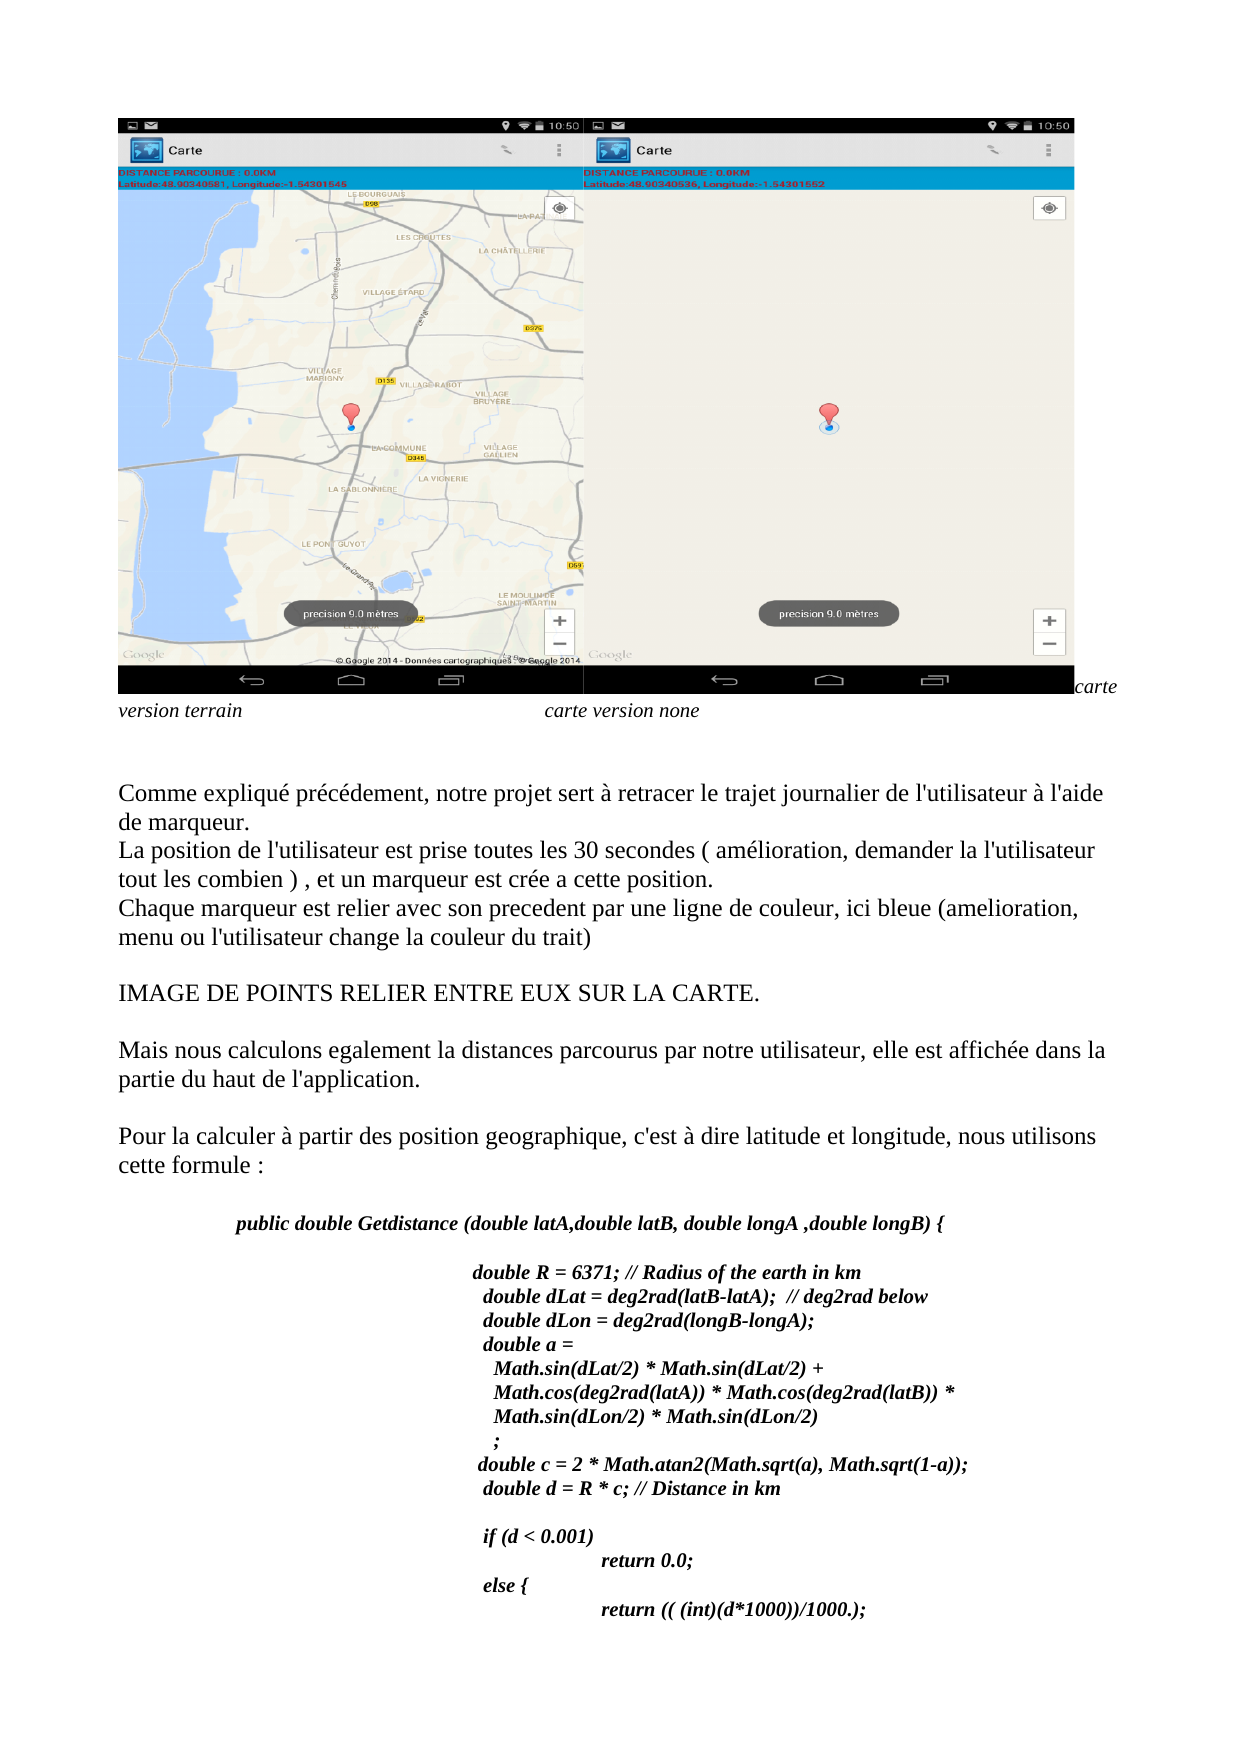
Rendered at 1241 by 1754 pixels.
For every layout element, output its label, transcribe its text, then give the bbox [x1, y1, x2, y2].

text Mais nous calculons egalement la distances parcourus par notre utilisateur, elle est affichée dans la partie du haut de l'application. Pour la calculer à partir des position geographique, c'est à dire latitude et longitude, nous utilisons cette formule : [118, 1035, 1122, 1179]
text double dLon = deg2rad(longB-longA); [118, 1308, 1122, 1332]
text if (d < 0.001) [118, 1524, 1122, 1548]
text Math.sin(dLon/2) * Math.sin(dLon/2) [118, 1404, 1122, 1428]
text return 0.0; [118, 1548, 1122, 1572]
text Math.cos(deg2rad(latA)) * Math.cos(deg2rad(latB)) * [118, 1380, 1122, 1404]
text double a = [118, 1332, 1122, 1356]
text return (( (int)(d*1000))/1000.); [118, 1597, 1122, 1621]
text double R = 6371; // Radius of the earth in km [118, 1260, 1122, 1284]
text IMAGE DE POINTS RELIER ENTRE EUX SUR LA CARTE. [118, 978, 1122, 1007]
text double dLat = deg2rad(latB-latA); // deg2rad below [118, 1284, 1122, 1308]
text Comme expliqué précédement, notre projet sert à retracer le trajet journalier de l'utilisateur à l'aide de marqueur. La position de l'utilisateur est prise toutes les 30 secondes ( amélioration, demander la l'utilisateur tout les combien ) , et un marqueur est crée a cette position. Chaque marqueur est relier avec son precedent par une ligne de couleur, ici bleue (amelioration, menu ou l'utilisateur change la couleur du trait) [118, 778, 1122, 950]
text public double Getdistance (double latA,double latB, double longA ,double longB) { [118, 1207, 1122, 1236]
text carte version terrain carte version none [118, 118, 1122, 722]
text ; [118, 1428, 1122, 1452]
text double d = R * c; // Distance in km [118, 1476, 1122, 1500]
text Math.sin(dLat/2) * Math.sin(dLat/2) + [118, 1356, 1122, 1380]
text double c = 2 * Math.atan2(Math.sqrt(a), Math.sqrt(1-a)); [118, 1452, 1122, 1476]
text else { [118, 1572, 1122, 1597]
